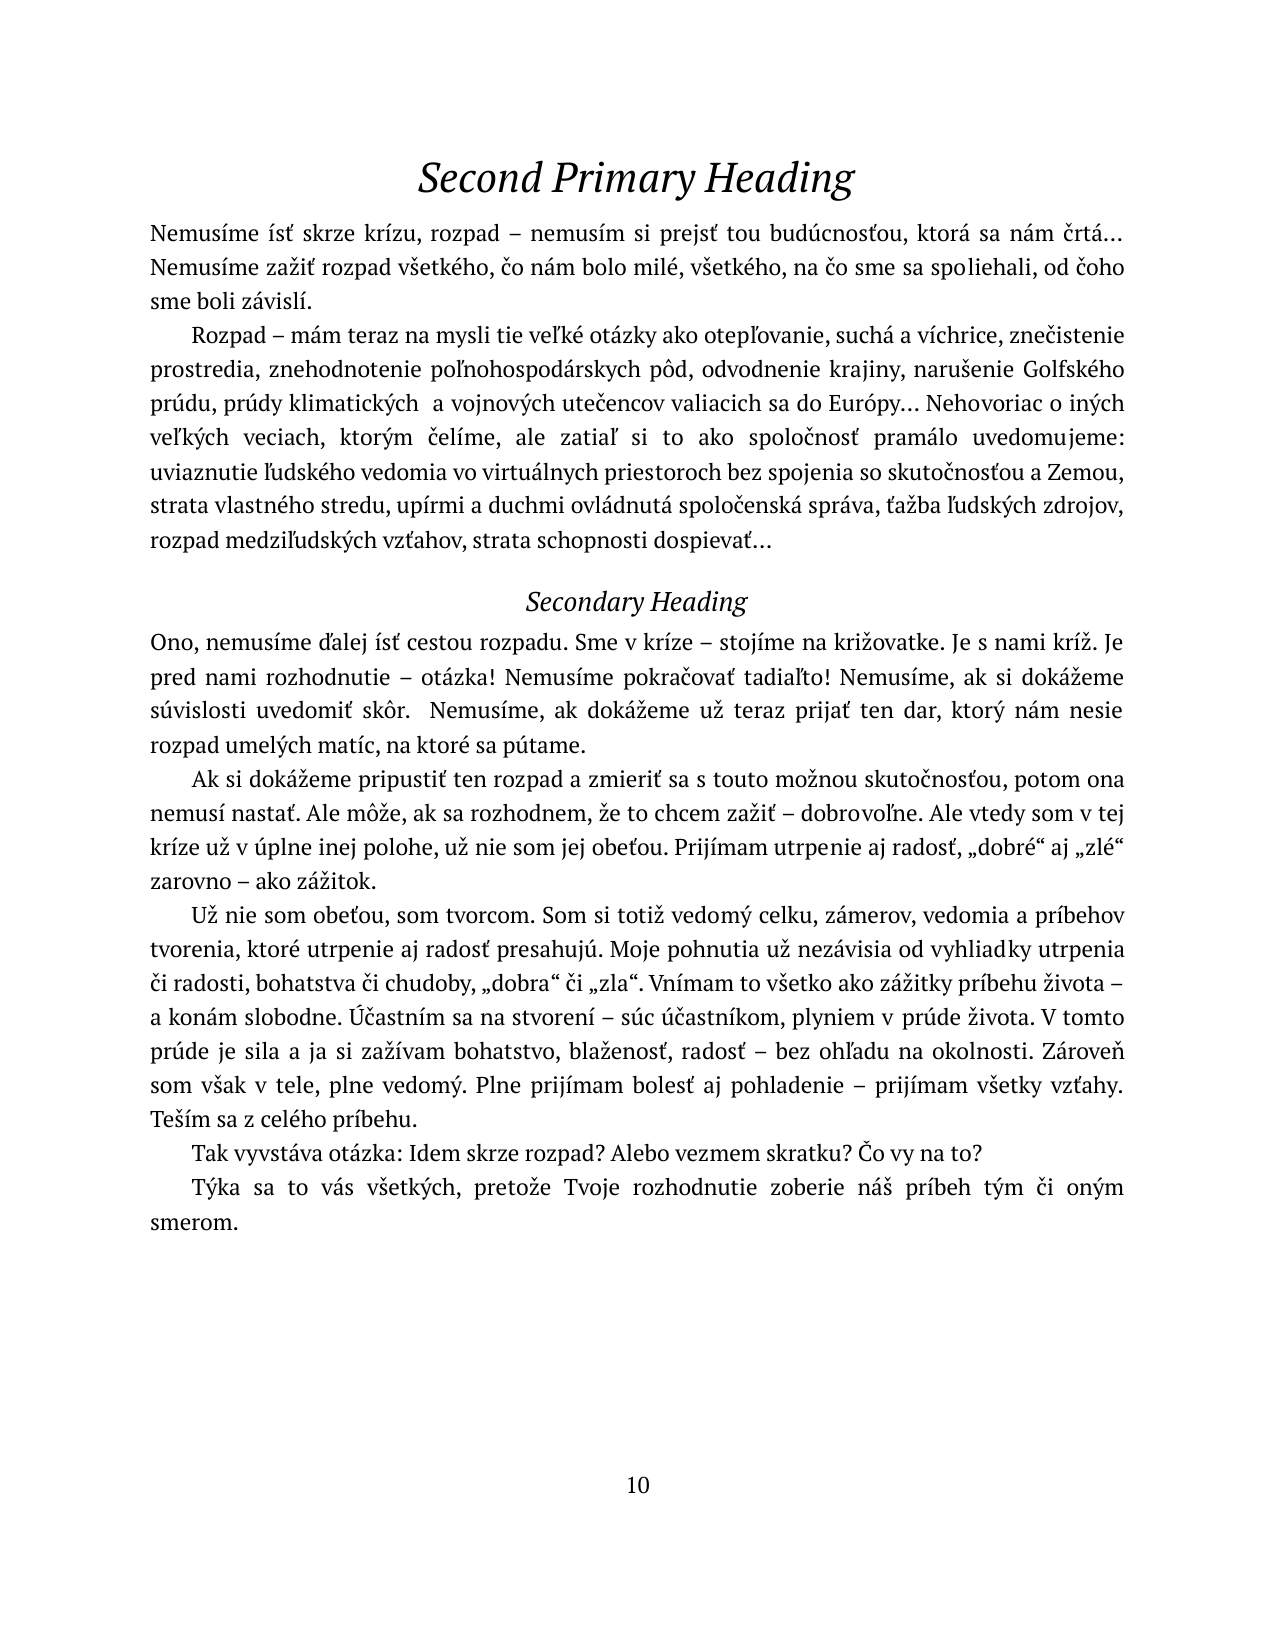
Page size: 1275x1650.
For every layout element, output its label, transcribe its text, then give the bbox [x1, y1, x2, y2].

text Ak si dokážeme pripustiť ten roz­pad a zmieriť sa s⁠ touto možnou skutoč­nos­ťou, po­tom ona ne­musí nastať. Ale môže, ak sa rozhodnem, že to chcem zažiť – dobro­voľne. Ale vtedy som v tej kríze už v⁠ úplne inej polohe, už nie som jej obeťou. Prijímam utrpe­nie aj radosť, „dobré“ aj „zlé“ zarovno – ako zážitok. [150, 764, 1125, 896]
text Nemusíme ísť skrze krízu, rozpad – nemusím si prejsť tou budúcnosťou, ktorá sa nám črtá… Nemusíme zažiť rozpad všetkého, čo nám bolo milé, všetkého, na čo sme sa spo­liehali, od čoho sme boli závislí. [150, 218, 1125, 316]
text Ono, nemusíme ďalej ísť cestou rozpadu. Sme v kríze – stojíme na križovatke. Je s nami kríž. Je pred nami rozhodnutie – otázka! Nemusíme pokračovať tadiaľto! Nemusíme, ak si dokážeme súvislosti uvedomiť skôr. Nemusíme, ak dokážeme už teraz prijať ten dar, ktorý nám nesie rozpad umelých matíc, na ktoré sa pútame. [150, 627, 1125, 759]
text Týka sa to vás všetkých, pre­to­že Tvoje rozhodnutie zoberie náš príbeh tým či oným smerom. [150, 1172, 1125, 1236]
text Rozpad – mám teraz na mysli tie veľké otázky ako otep­ľovanie, suchá a víchrice, znečistenie pro­stredia, zne­hod­notenie poľnohospodárskych pôd, odvodnenie kra­jiny, narušenie Golfského prúdu, prúdy klimatických a⁠ voj­nových utečencov valiacich sa do Európy… Neho­voriac o iných veľkých veciach, ktorým čelí­me, ale zatiaľ si to ako spoločnosť pramálo uvedomu­jeme: uviaznutie ľudského vedomia vo virtuálnych pries­toroch bez spoje­nia so skutočnosťou a Zemou, strata vlast­ného stredu, upírmi a duchmi ovládnutá spoločenská správa, ťažba ľudských zdrojov, rozpad medziľudských vzťahov, strata schopnosti do­spievať… [150, 320, 1125, 554]
subtitle Second Primary Heading [150, 150, 1125, 204]
text Tak vyvstáva otázka: Idem skrze rozpad? Alebo vez­mem skratku? Čo vy na to? [150, 1138, 1125, 1168]
subtitle Secondary Heading [150, 583, 1125, 619]
text Už nie som obeťou, som tvorcom. Som si totiž vedo­mý celku, zámerov, vedomia a príbehov tvorenia, ktoré utrpenie aj radosť presahujú. Moje pohnutia už nezávisia od vyhliad­ky utrpenia či radosti, bohatstva či chudoby, „dobra“ či „zla“. Vnímam to všetko ako zážitky príbehu života – a⁠ konám slobodne. Účastním sa na stvorení – súc účastníkom, plyniem v⁠ prúde života. V tomto prúde je sila a ja si zaží­vam bohatstvo, blaženosť, ra­dosť – bez ohľadu na okol­nosti. Zároveň som však v tele, plne vedomý. Plne prijímam bolesť aj pohladenie – prijímam všetky vzťahy. Teším sa z⁠ celého príbehu. [150, 900, 1125, 1134]
